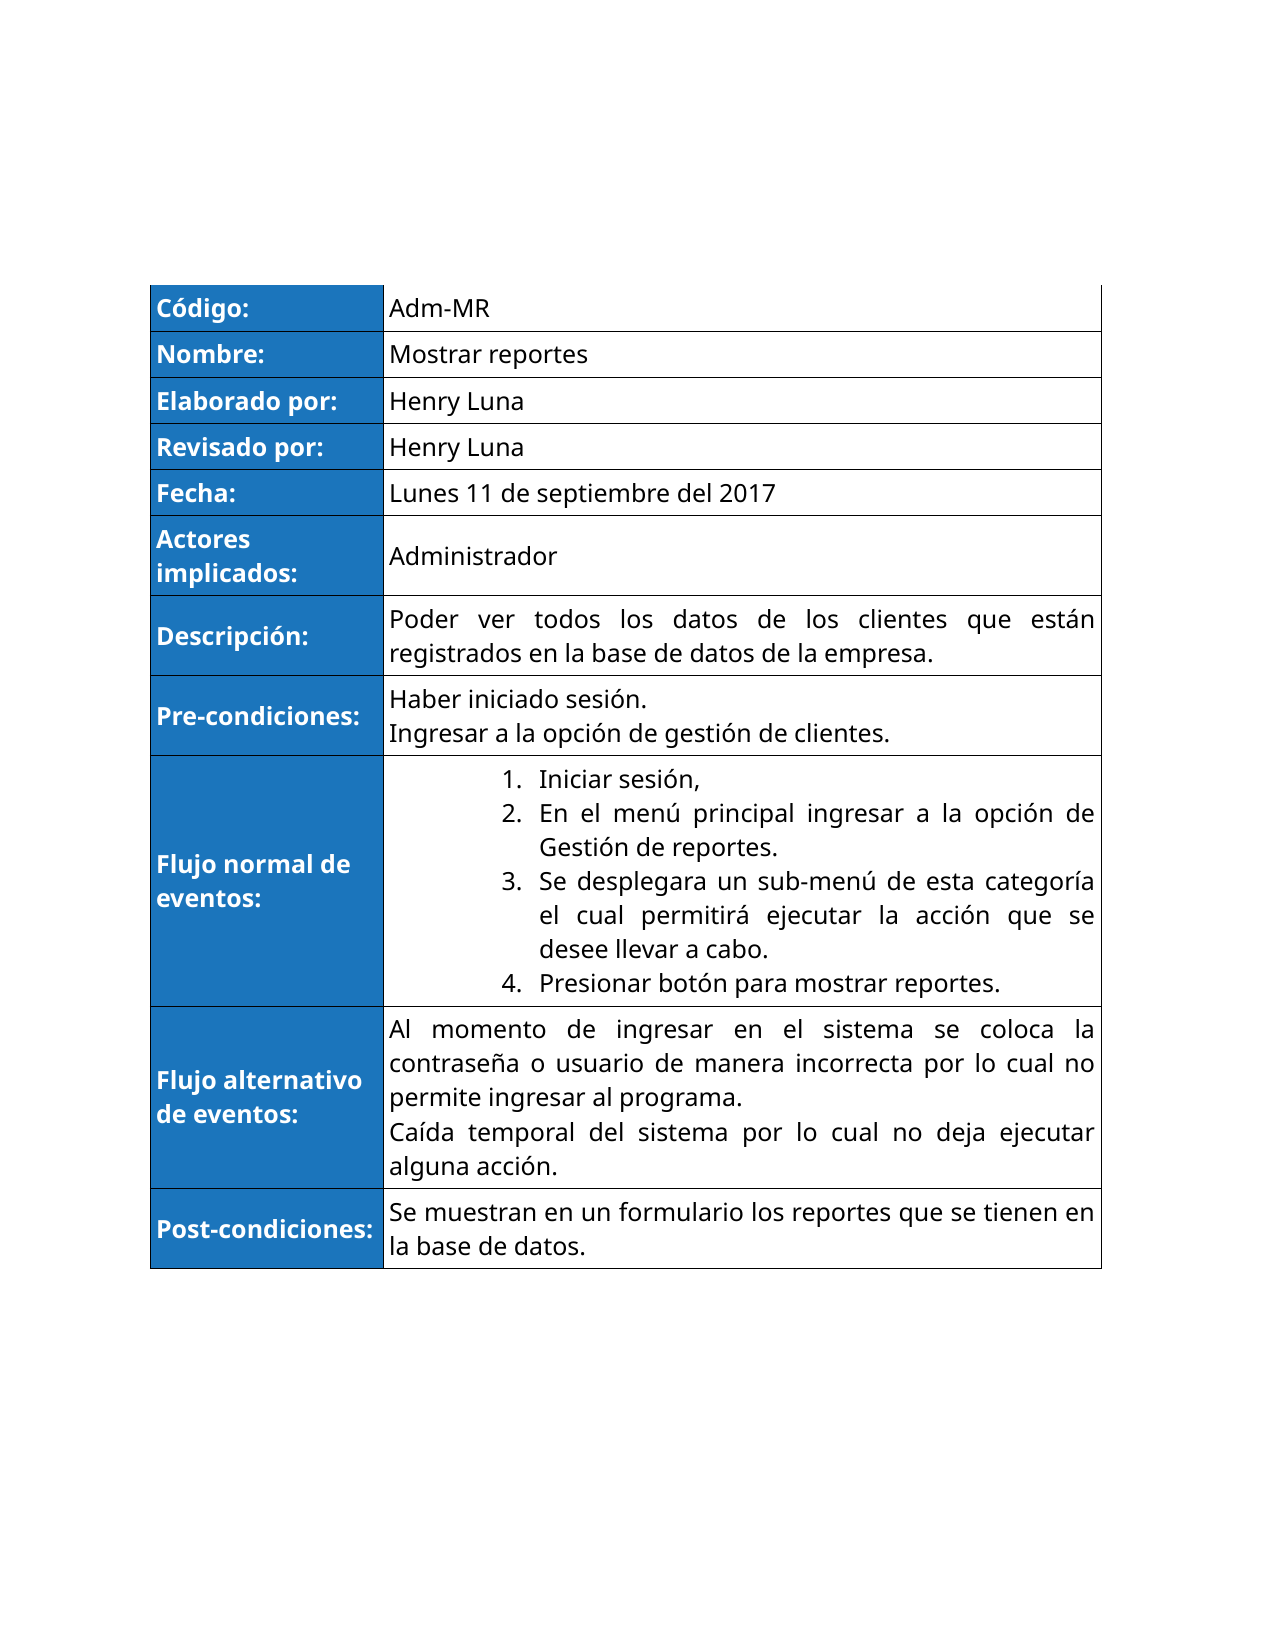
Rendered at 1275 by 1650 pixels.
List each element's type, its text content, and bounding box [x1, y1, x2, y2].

table_cell Se muestran en un formulario los reportes que se tienen en la base de datos. [384, 1189, 1101, 1268]
table_cell Pre-condiciones: [151, 676, 383, 755]
table_cell Post-condiciones: [151, 1189, 383, 1268]
table_cell Actores implicados: [151, 516, 383, 595]
table_cell Flujo normal de eventos: [151, 756, 383, 1006]
table_cell Fecha: [151, 470, 383, 515]
table_cell Poder ver todos los datos de los clientes que están registrados en la base de datos de la empresa. [384, 596, 1101, 675]
table_cell Revisado por: [151, 424, 383, 469]
table_cell Elaborado por: [151, 378, 383, 423]
table_cell Mostrar reportes [384, 332, 1101, 377]
table_cell Henry Luna [384, 424, 1101, 469]
table_cell Nombre: [151, 332, 383, 377]
table_header Adm-MR [384, 285, 1101, 331]
table_cell Henry Luna [384, 378, 1101, 423]
table_cell Haber iniciado sesión. Ingresar a la opción de gestión de clientes. [384, 676, 1101, 755]
table_cell Iniciar sesión, En el menú principal ingresar a la opción de Gestión de reportes. Se desplegara un sub-menú de esta categoría el cual permitirá ejecutar la acción que se desee llevar a cabo. Presionar botón para mostrar reportes. [384, 756, 1101, 1006]
table_cell Lunes 11 de septiembre del 2017 [384, 470, 1101, 515]
table_cell Descripción: [151, 596, 383, 675]
table_cell Flujo alternativo de eventos: [151, 1007, 383, 1188]
table_cell Al momento de ingresar en el sistema se coloca la contraseña o usuario de manera incorrecta por lo cual no permite ingresar al programa. Caída temporal del sistema por lo cual no deja ejecutar alguna acción. [384, 1007, 1101, 1188]
table_cell Administrador [384, 516, 1101, 595]
table_header Código: [151, 285, 383, 331]
